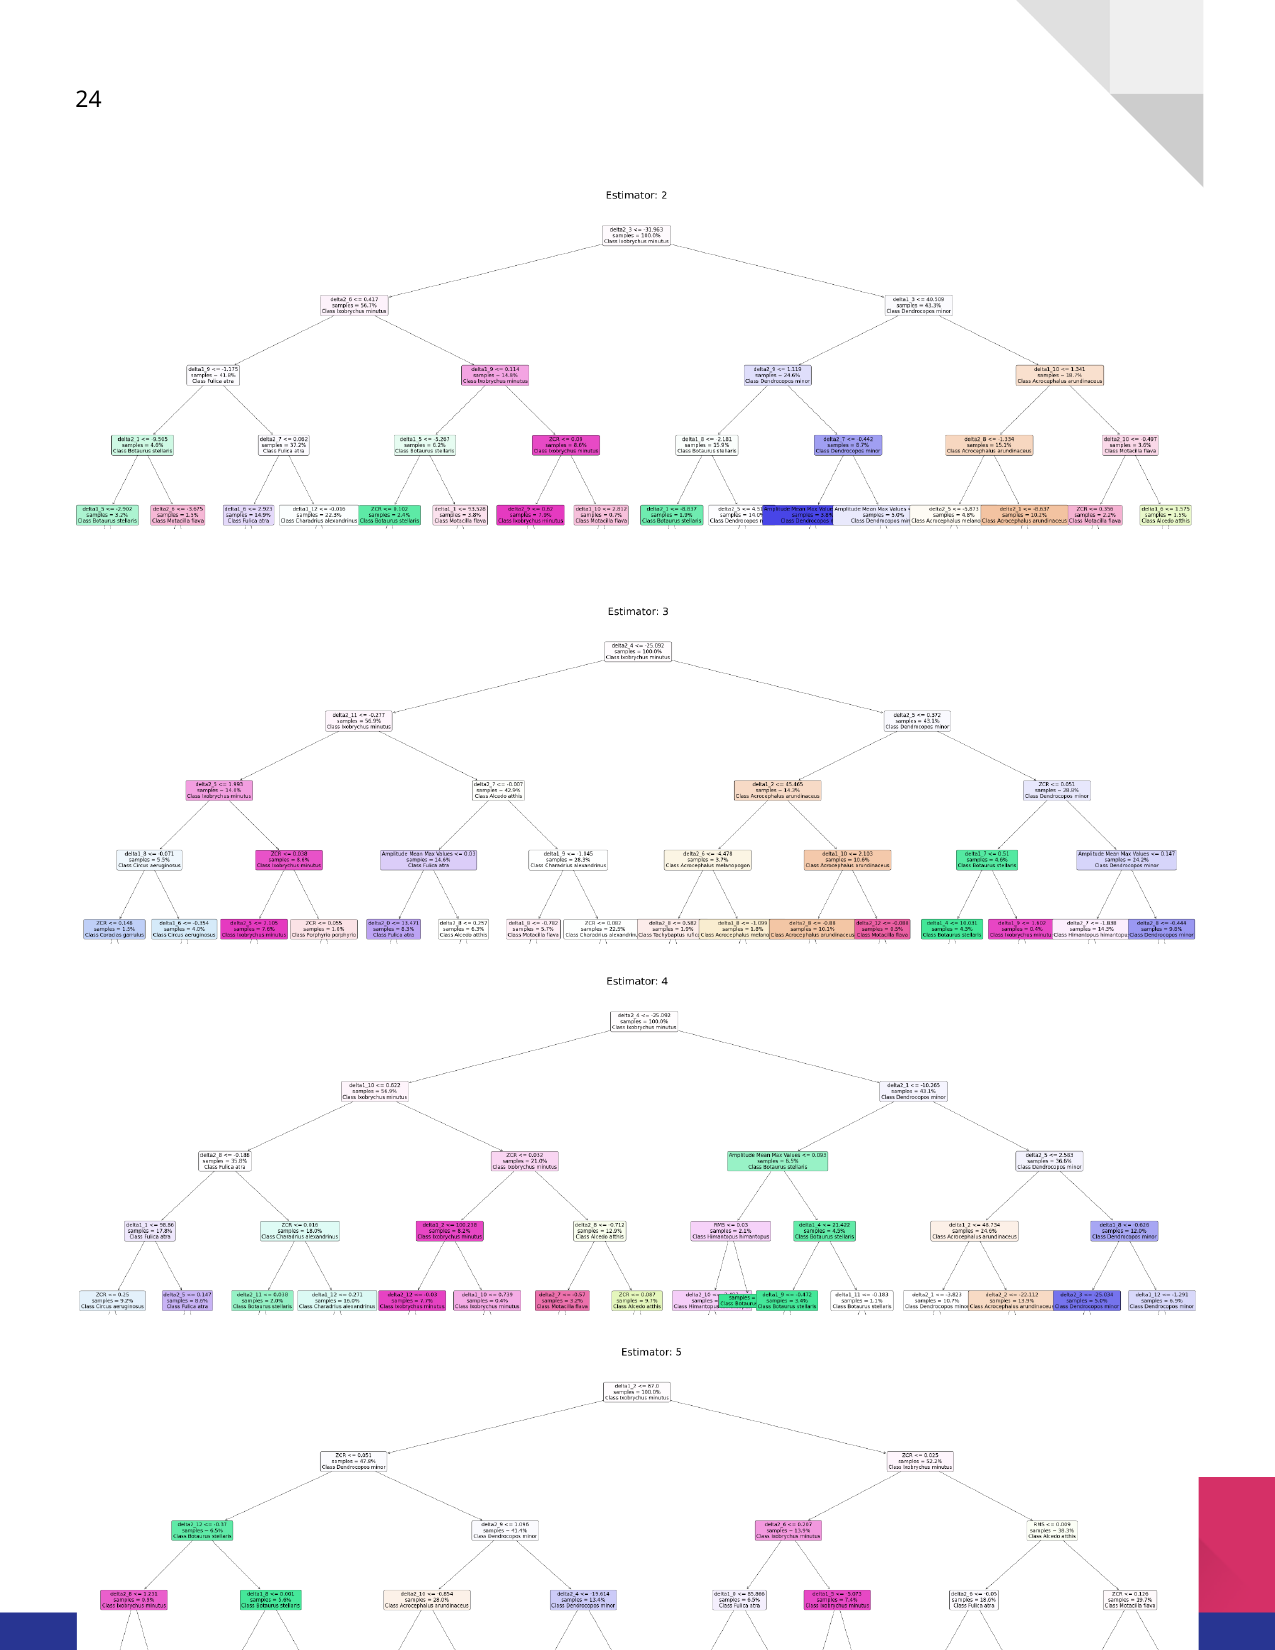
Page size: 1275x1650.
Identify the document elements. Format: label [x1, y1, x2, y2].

picture [75, 0, 1204, 529]
picture [0, 1342, 1275, 1650]
picture [75, 604, 1198, 944]
picture [76, 974, 1199, 1315]
